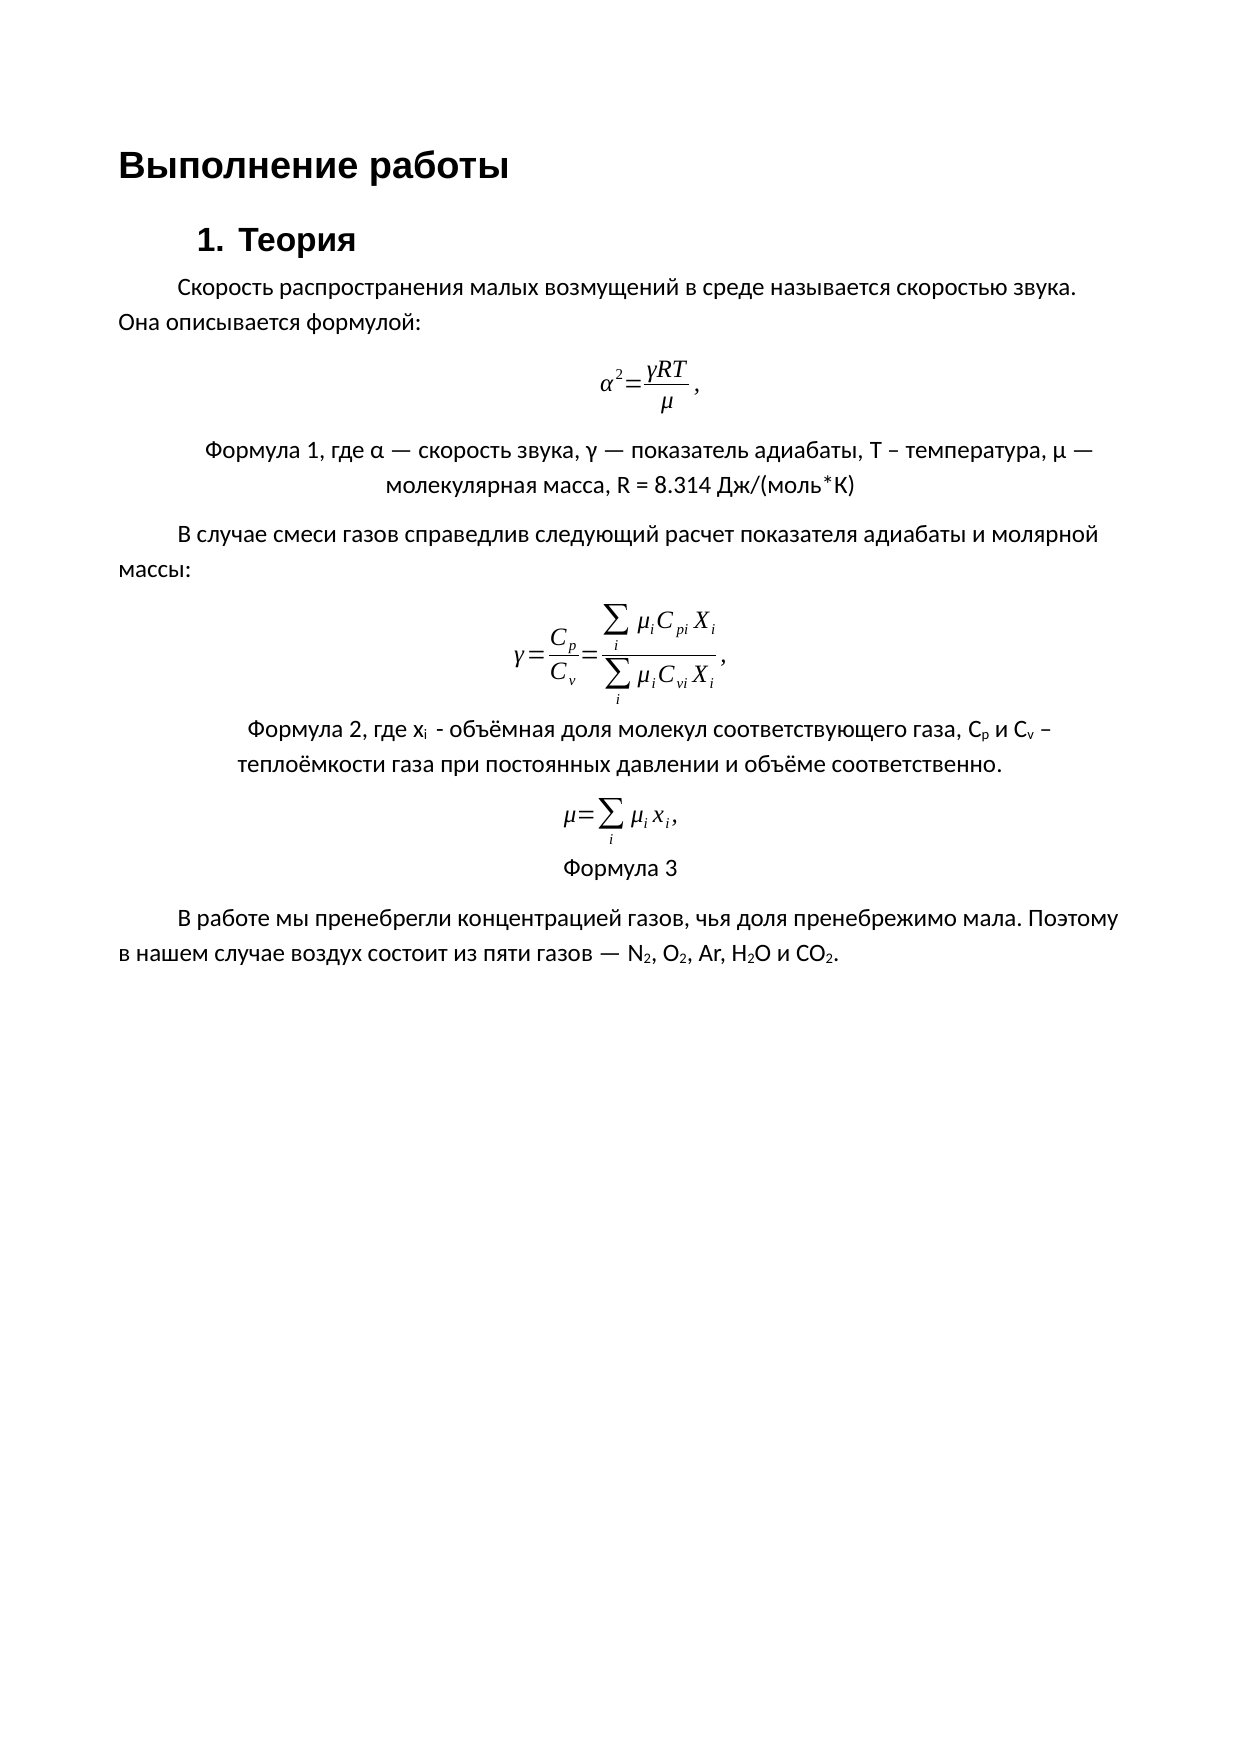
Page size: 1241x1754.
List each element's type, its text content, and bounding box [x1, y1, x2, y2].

subtitle Выполнение работы [118, 143, 1122, 187]
text Скорость распространения малых возмущений в среде называется скоростью звука. Она описывается формулой: [118, 271, 1122, 337]
subtitle Теория [197, 220, 1122, 259]
text В работе мы пренебрегли концентрацией газов, чья доля пренебрежимо мала. Поэтому в нашем случае воздух состоит из пяти газов — N2, O2, Ar, H2O и CO2. [118, 902, 1122, 968]
text Формула 2, где xi - объёмная доля молекул соответствующего газа, Cp и Cv – теплоёмкости газа при постоянных давлении и объёме соответственно. [118, 603, 1122, 778]
text Формула 3 [118, 797, 1122, 883]
text Формула 1, где α — скорость звука, γ — показатель адиабаты, T – температура, μ — молекулярная масса, R = 8.314 Дж/(моль*К) [118, 434, 1122, 499]
text В случае смеси газов справедлив следующий расчет показателя адиабаты и молярной массы: [118, 518, 1122, 584]
